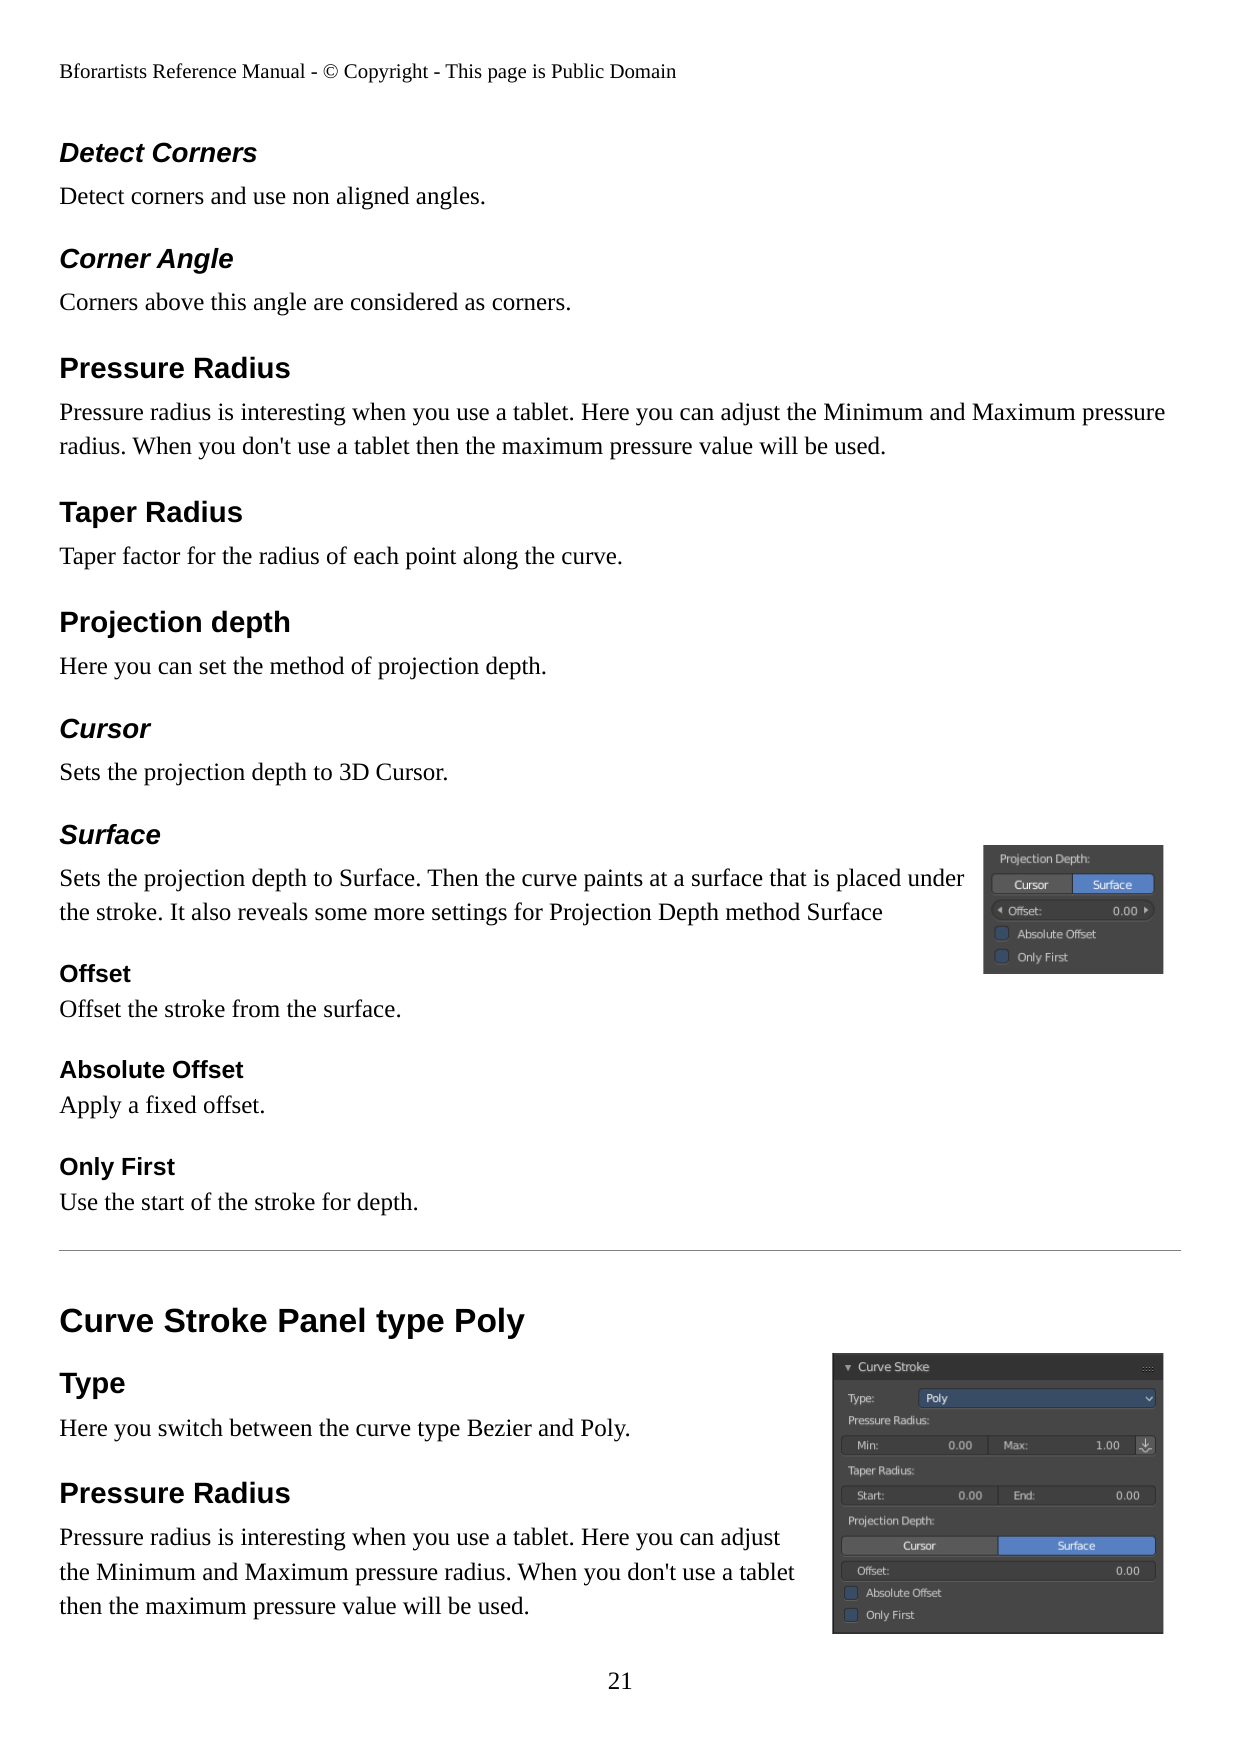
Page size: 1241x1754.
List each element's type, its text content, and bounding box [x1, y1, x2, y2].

subtitle Projection depth [59, 605, 1181, 639]
subtitle Cursor [59, 713, 1181, 744]
text Sets the projection depth to Surface. Then the curve paints at a surface that is placed under the stroke. It also reveals some more settings for Projection Depth method Surface [59, 863, 983, 926]
text Corners above this angle are considered as corners. [59, 287, 1181, 316]
subtitle Corner Angle [59, 243, 1181, 274]
text Detect corners and use non aligned angles. [59, 181, 1181, 210]
text Here you switch between the curve type Bezier and Poly. [59, 1413, 832, 1441]
text Here you can set the method of projection depth. [59, 651, 1181, 680]
subtitle Surface [59, 819, 1181, 851]
subtitle Pressure Radius [59, 351, 1181, 384]
picture [983, 845, 1164, 974]
subtitle Offset [59, 959, 1181, 988]
subtitle Detect Corners [59, 137, 1181, 168]
subtitle [1164, 1366, 1181, 1400]
subtitle Absolute Offset [59, 1055, 1181, 1084]
subtitle Pressure Radius [59, 1476, 832, 1510]
subtitle [1164, 1476, 1181, 1510]
subtitle Type [59, 1366, 832, 1400]
text Use the start of the stroke for depth. [59, 1187, 1181, 1215]
text Offset the stroke from the surface. [59, 994, 1181, 1023]
subtitle Curve Stroke Panel type Poly [59, 1301, 1181, 1339]
subtitle Only First [59, 1152, 1181, 1180]
text Taper factor for the radius of each point along the curve. [59, 541, 1181, 570]
text Pressure radius is interesting when you use a tablet. Here you can adjust the Minimum and Maximum pressure radius. When you don't use a tablet then the maximum pressure value will be used. [59, 1522, 832, 1620]
text Sets the projection depth to 3D Cursor. [59, 757, 1181, 786]
text Apply a fixed offset. [59, 1090, 1181, 1119]
picture [832, 1353, 1164, 1634]
text Pressure radius is interesting when you use a tablet. Here you can adjust the Minimum and Maximum pressure radius. When you don't use a tablet then the maximum pressure value will be used. [59, 397, 1181, 460]
subtitle Taper Radius [59, 495, 1181, 529]
